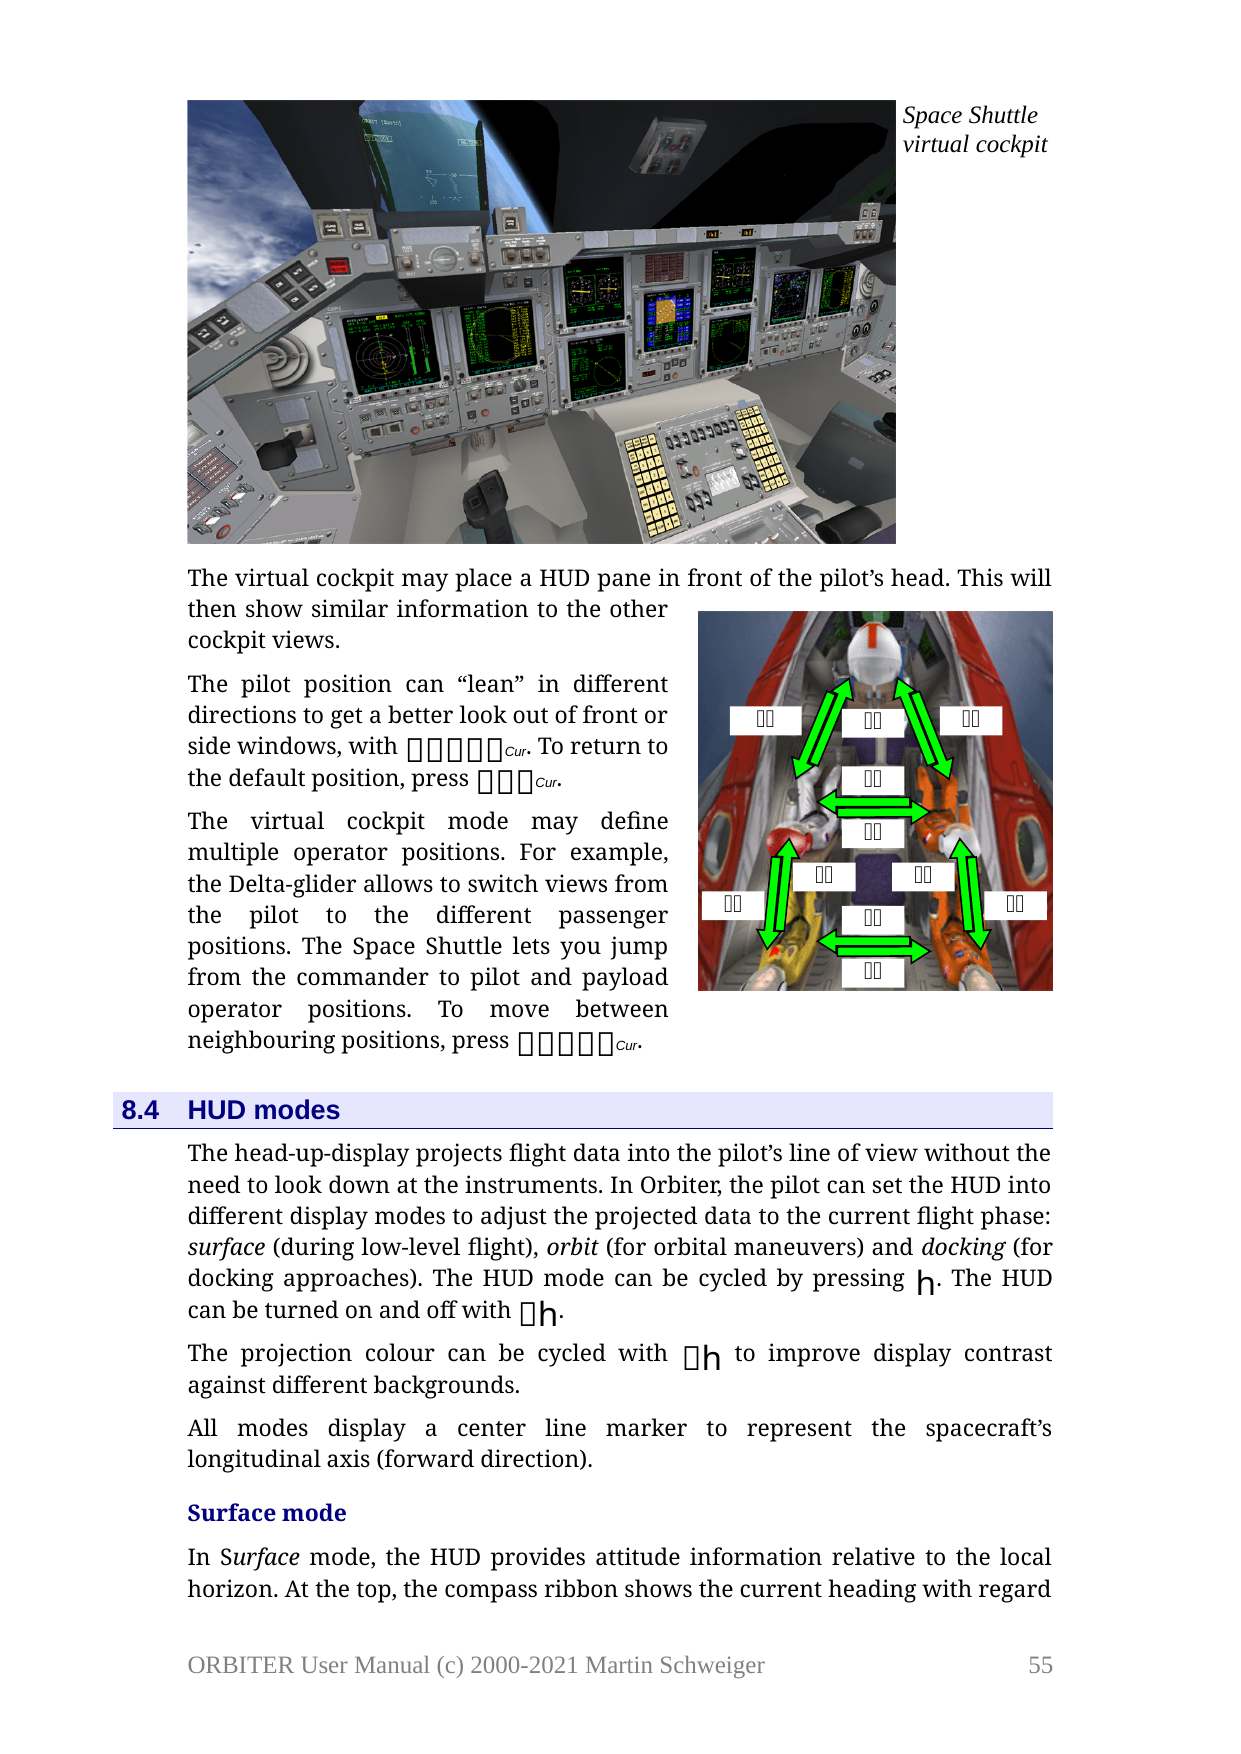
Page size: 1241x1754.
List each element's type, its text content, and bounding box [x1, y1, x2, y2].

text The head-up-display projects flight data into the pilot’s line of view without the need to look down at the instruments. In Orbiter, the pilot can set the HUD into different display modes to adjust the projected data to the current flight phase: surface (during low-level flight), orbit (for orbital maneuvers) and docking (for docking approaches). The HUD mode can be cycled by pressing h. The HUD can be turned on and off with h. [187, 1137, 1053, 1324]
picture [698, 611, 1053, 991]
text The virtual cockpit may place a HUD pane in front of the pilot’s head. This will then show similar information to the other cockpit views. [187, 100, 1053, 655]
text The pilot position can “lean” in different directions to get a better look out of front or side windows, with Cur. To return to the default position, press Cur. [187, 667, 698, 792]
text In Surface mode, the HUD provides attitude information relative to the local horizon. At the top, the compass ribbon shows the current heading with regard [187, 1541, 1053, 1603]
text All modes display a center line marker to represent the spacecraft’s longitudinal axis (forward direction). [187, 1412, 1053, 1474]
picture [187, 100, 896, 544]
text The projection colour can be cycled with h to improve display contrast against different backgrounds. [187, 1337, 1053, 1399]
subtitle Surface mode [187, 1497, 1053, 1528]
subtitle HUD modes [113, 1092, 1053, 1128]
text The virtual cockpit mode may define multiple operator positions. For example, the Delta-glider allows to switch views from the pilot to the different passenger positions. The Space Shuttle lets you jump from the commander to pilot and payload operator positions. To move between neighbouring positions, press Cur. [187, 804, 1053, 1054]
